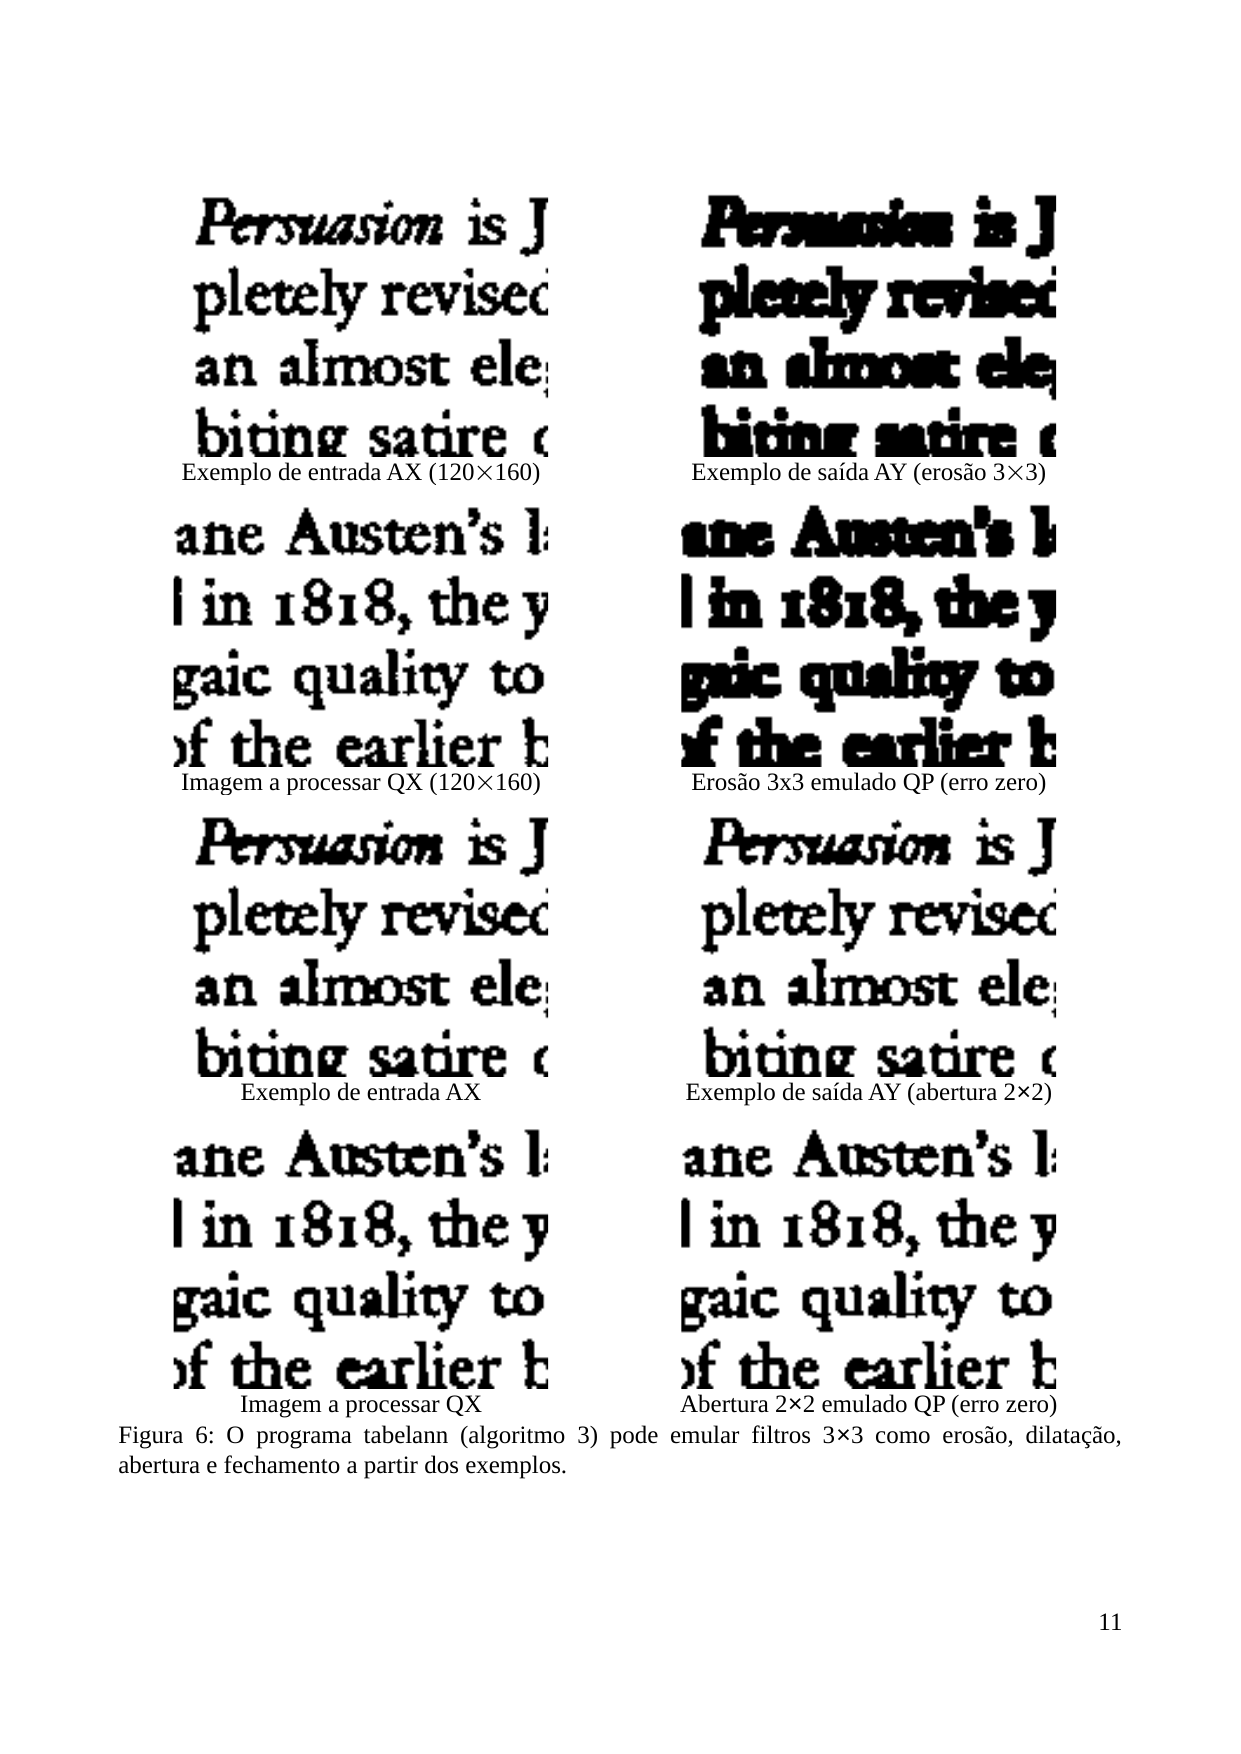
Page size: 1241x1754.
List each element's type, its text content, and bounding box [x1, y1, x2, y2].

picture [173, 175, 549, 457]
table_cell Exemplo de saída AY (abertura 2×2) [615, 796, 1122, 1108]
text Figura 6: O programa tabelann (algoritmo 3) pode emular filtros 3×3 como erosão, dilatação, abertura e fechamento a partir dos exemplos. [118, 1420, 1122, 1479]
table_header Exemplo de entrada AX (120160) [107, 176, 615, 486]
picture [173, 1107, 549, 1389]
picture [173, 795, 549, 1077]
table_cell Exemplo de entrada AX [107, 796, 615, 1108]
table_cell Erosão 3x3 emulado QP (erro zero) [615, 486, 1122, 796]
picture [173, 485, 549, 767]
table_cell Abertura 2×2 emulado QP (erro zero) [615, 1108, 1122, 1420]
table_cell Imagem a processar QX [107, 1108, 615, 1420]
picture [681, 175, 1057, 457]
table_header Exemplo de saída AY (erosão 33) [615, 176, 1122, 486]
table_cell Imagem a processar QX (120160) [107, 486, 615, 796]
picture [681, 795, 1057, 1077]
picture [681, 1107, 1057, 1389]
picture [681, 485, 1057, 767]
